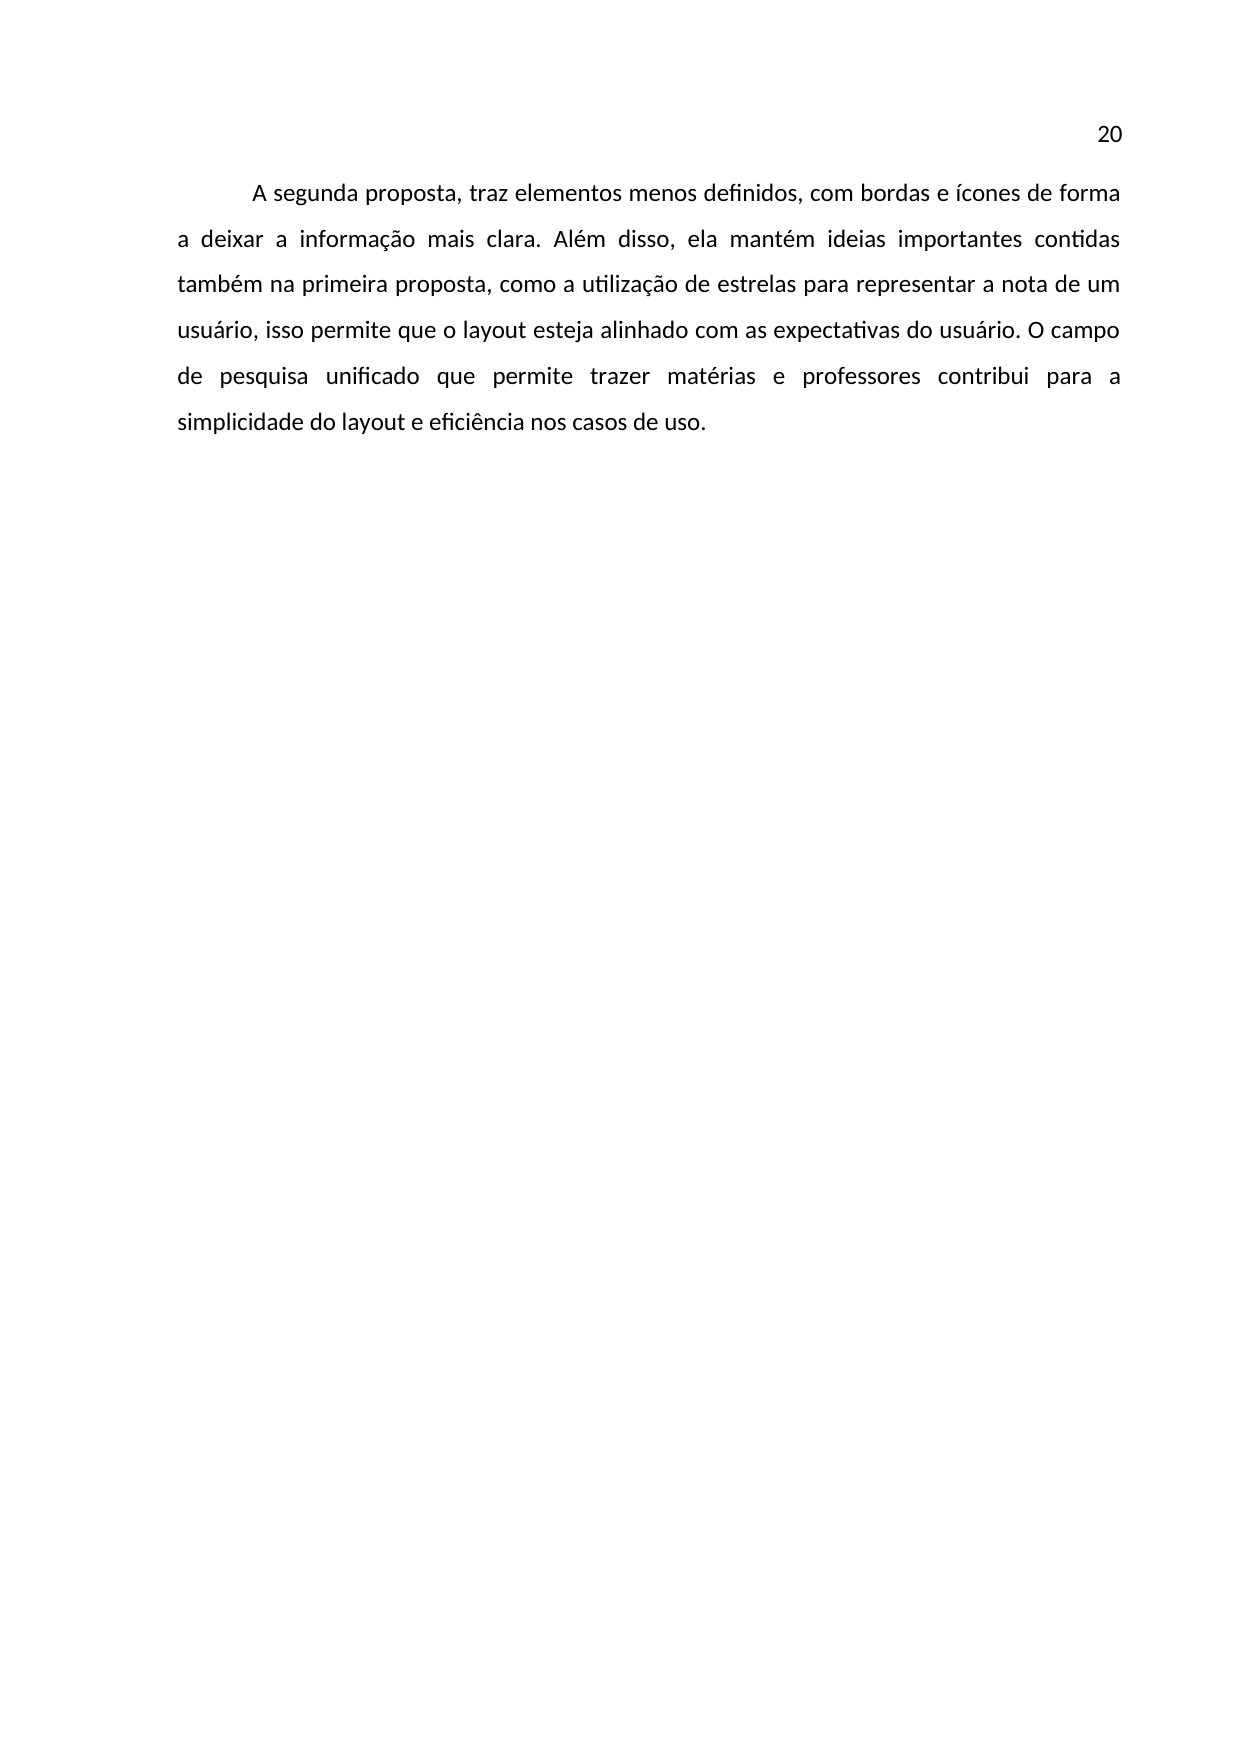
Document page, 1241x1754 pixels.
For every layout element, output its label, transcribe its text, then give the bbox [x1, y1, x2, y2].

text A segunda proposta, traz elementos menos definidos, com bordas e ícones de forma a deixar a informação mais clara. Além disso, ela mantém ideias importantes contidas também na primeira proposta, como a utilização de estrelas para representar a nota de um usuário, isso permite que o layout esteja alinhado com as expectativas do usuário. O campo de pesquisa unificado que permite trazer matérias e professores contribui para a simplicidade do layout e eficiência nos casos de uso. [177, 177, 1122, 436]
